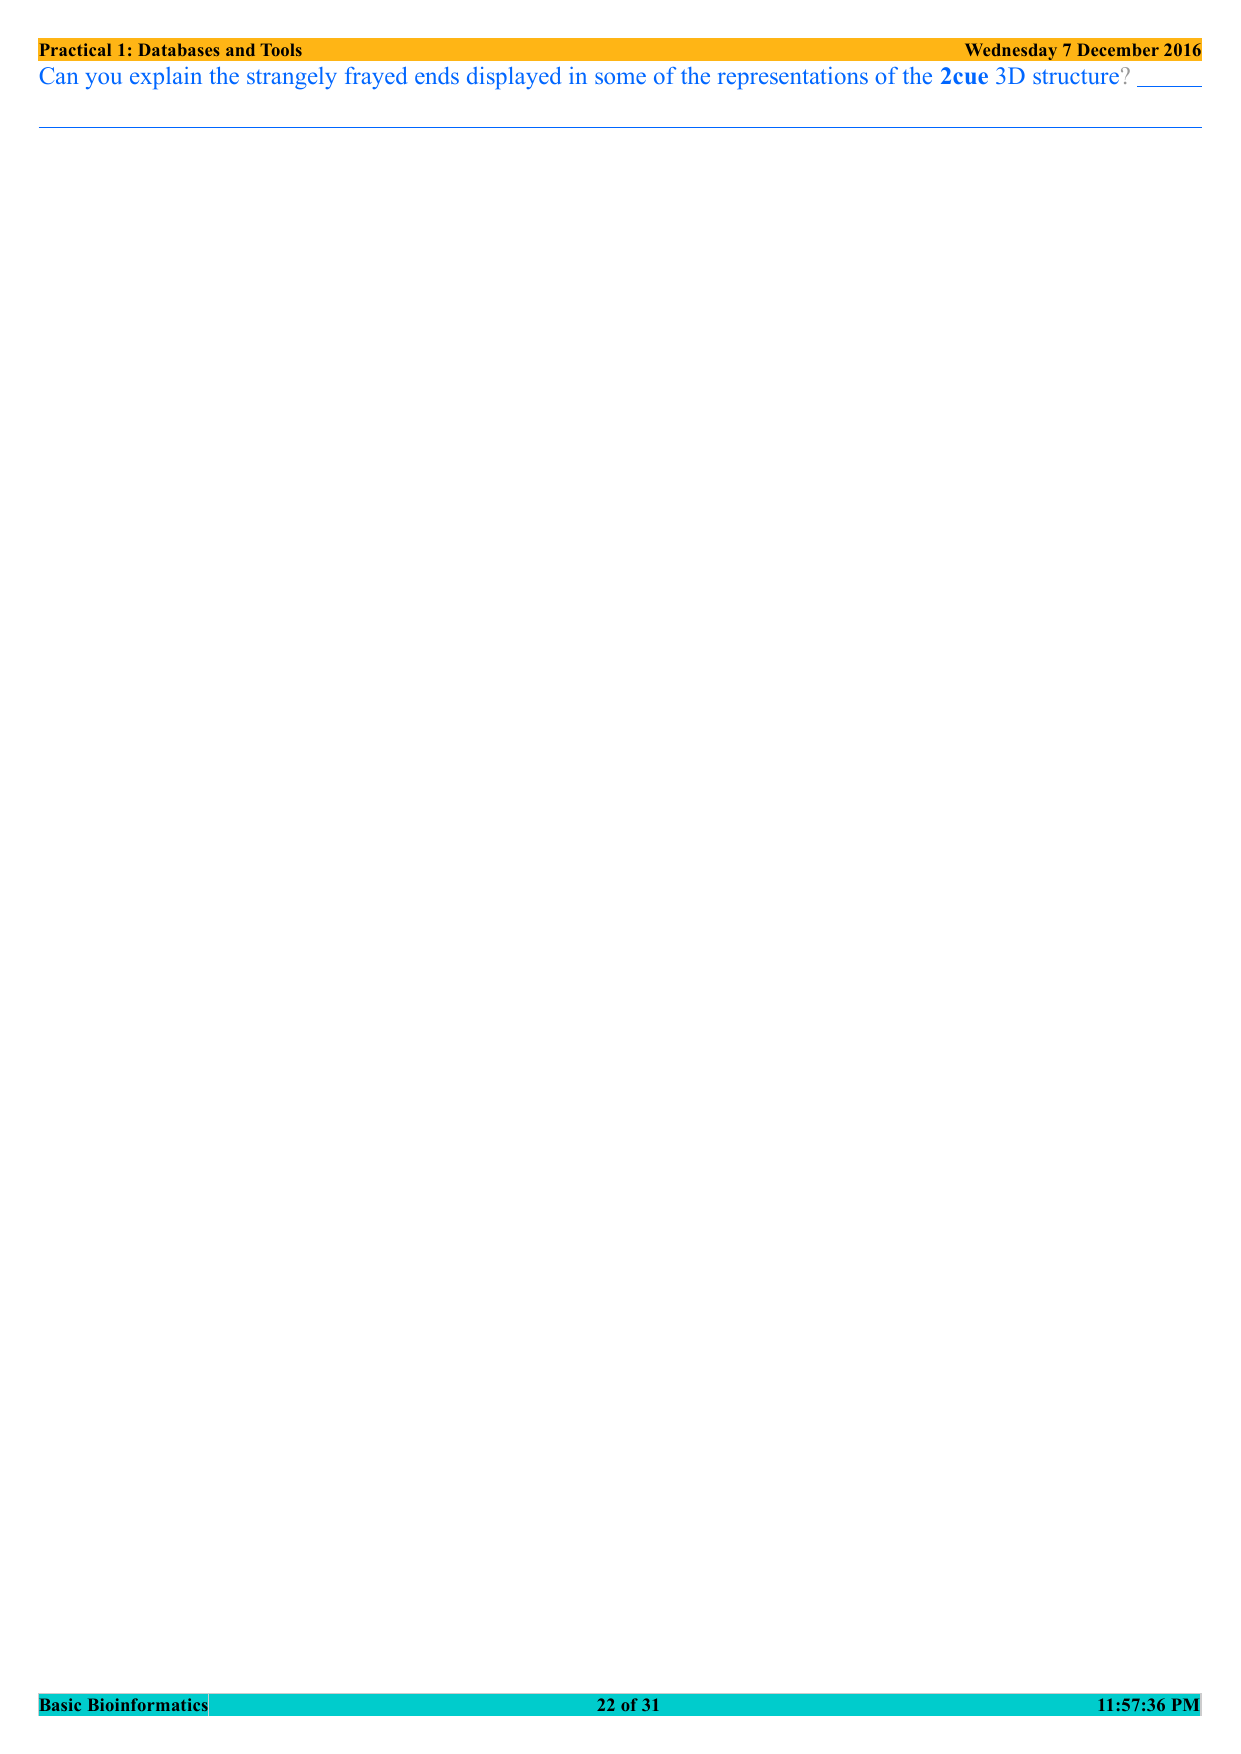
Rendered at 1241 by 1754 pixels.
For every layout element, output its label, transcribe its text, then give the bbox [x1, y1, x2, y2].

text Can you explain the strangely frayed ends displayed in some of the representations of the 2cue 3D structure? [38, 61, 1202, 89]
